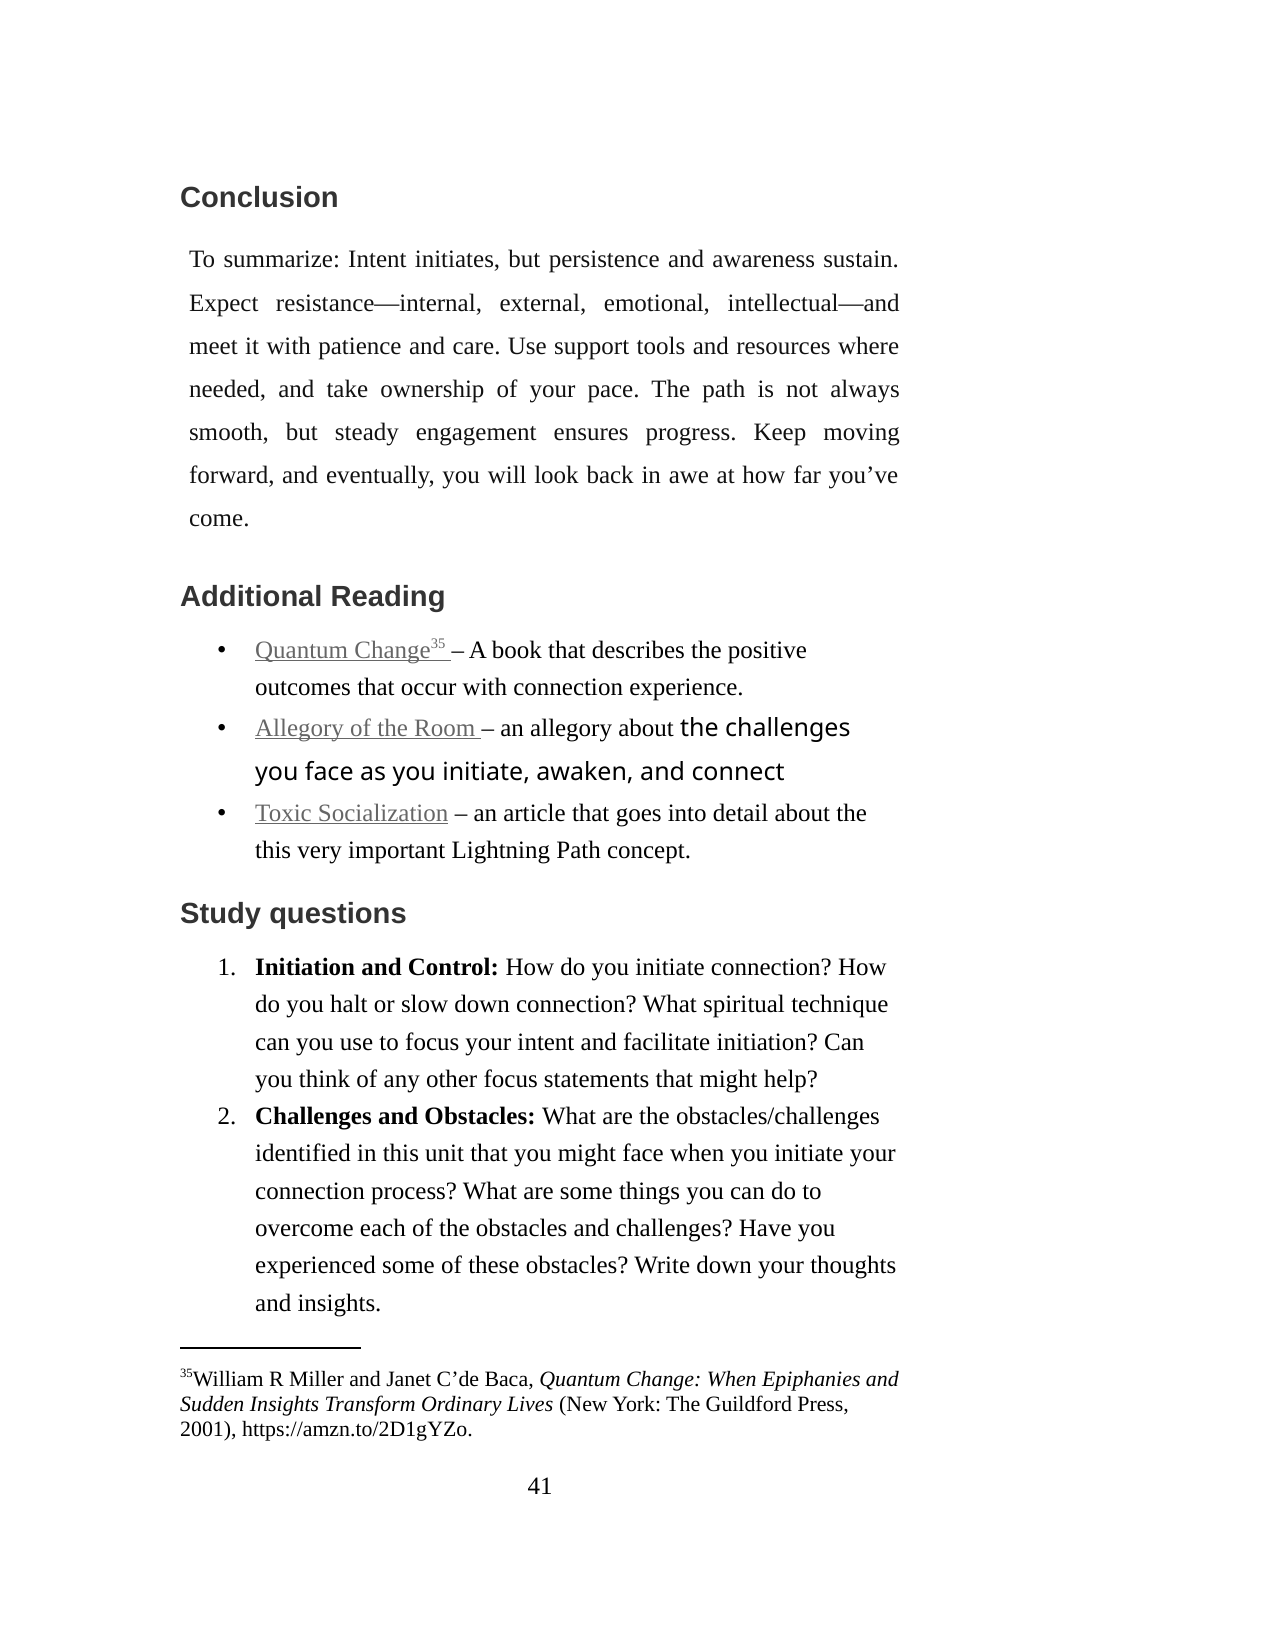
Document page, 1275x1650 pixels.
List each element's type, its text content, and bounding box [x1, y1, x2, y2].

list Toxic Socialization – an article that goes into detail about the this very important Lightning Path concept. [217, 798, 900, 864]
list Initiation and Control: How do you initiate connection? How do you halt or slow down connection? What spiritual technique can you use to focus your intent and facilitate initiation? Can you think of any other focus statements that might help? [217, 952, 900, 1093]
list Quantum Change – A book that describes the positive outcomes that occur with connection experience. [217, 635, 900, 701]
list Allegory of the Room – an allegory about the challenges you face as you initiate, awaken, and connect [217, 709, 900, 788]
list William R Miller and Janet C’de Baca, Quantum Change: When Epiphanies and Sudden Insights Transform Ordinary Lives (New York: The Guildford Press, 2001), https://amzn.to/2D1gYZo. [473, 1366, 900, 1441]
list Challenges and Obstacles: What are the obstacles/challenges identified in this unit that you might face when you initiate your connection process? What are some things you can do to overcome each of the obstacles and challenges? Have you experienced some of these obstacles? Write down your thoughts and insights. [217, 1101, 900, 1316]
text To summarize: Intent initiates, but persistence and awareness sustain. Expect resistance—internal, external, emotional, intellectual—and meet it with patience and care. Use support tools and resources where needed, and take ownership of your pace. The path is not always smooth, but steady engagement ensures progress. Keep moving forward, and eventually, you will look back in awe at how far you’ve come. [189, 244, 900, 532]
subtitle Conclusion [180, 180, 900, 213]
subtitle Study questions [180, 896, 900, 930]
subtitle Additional Reading [180, 579, 900, 613]
